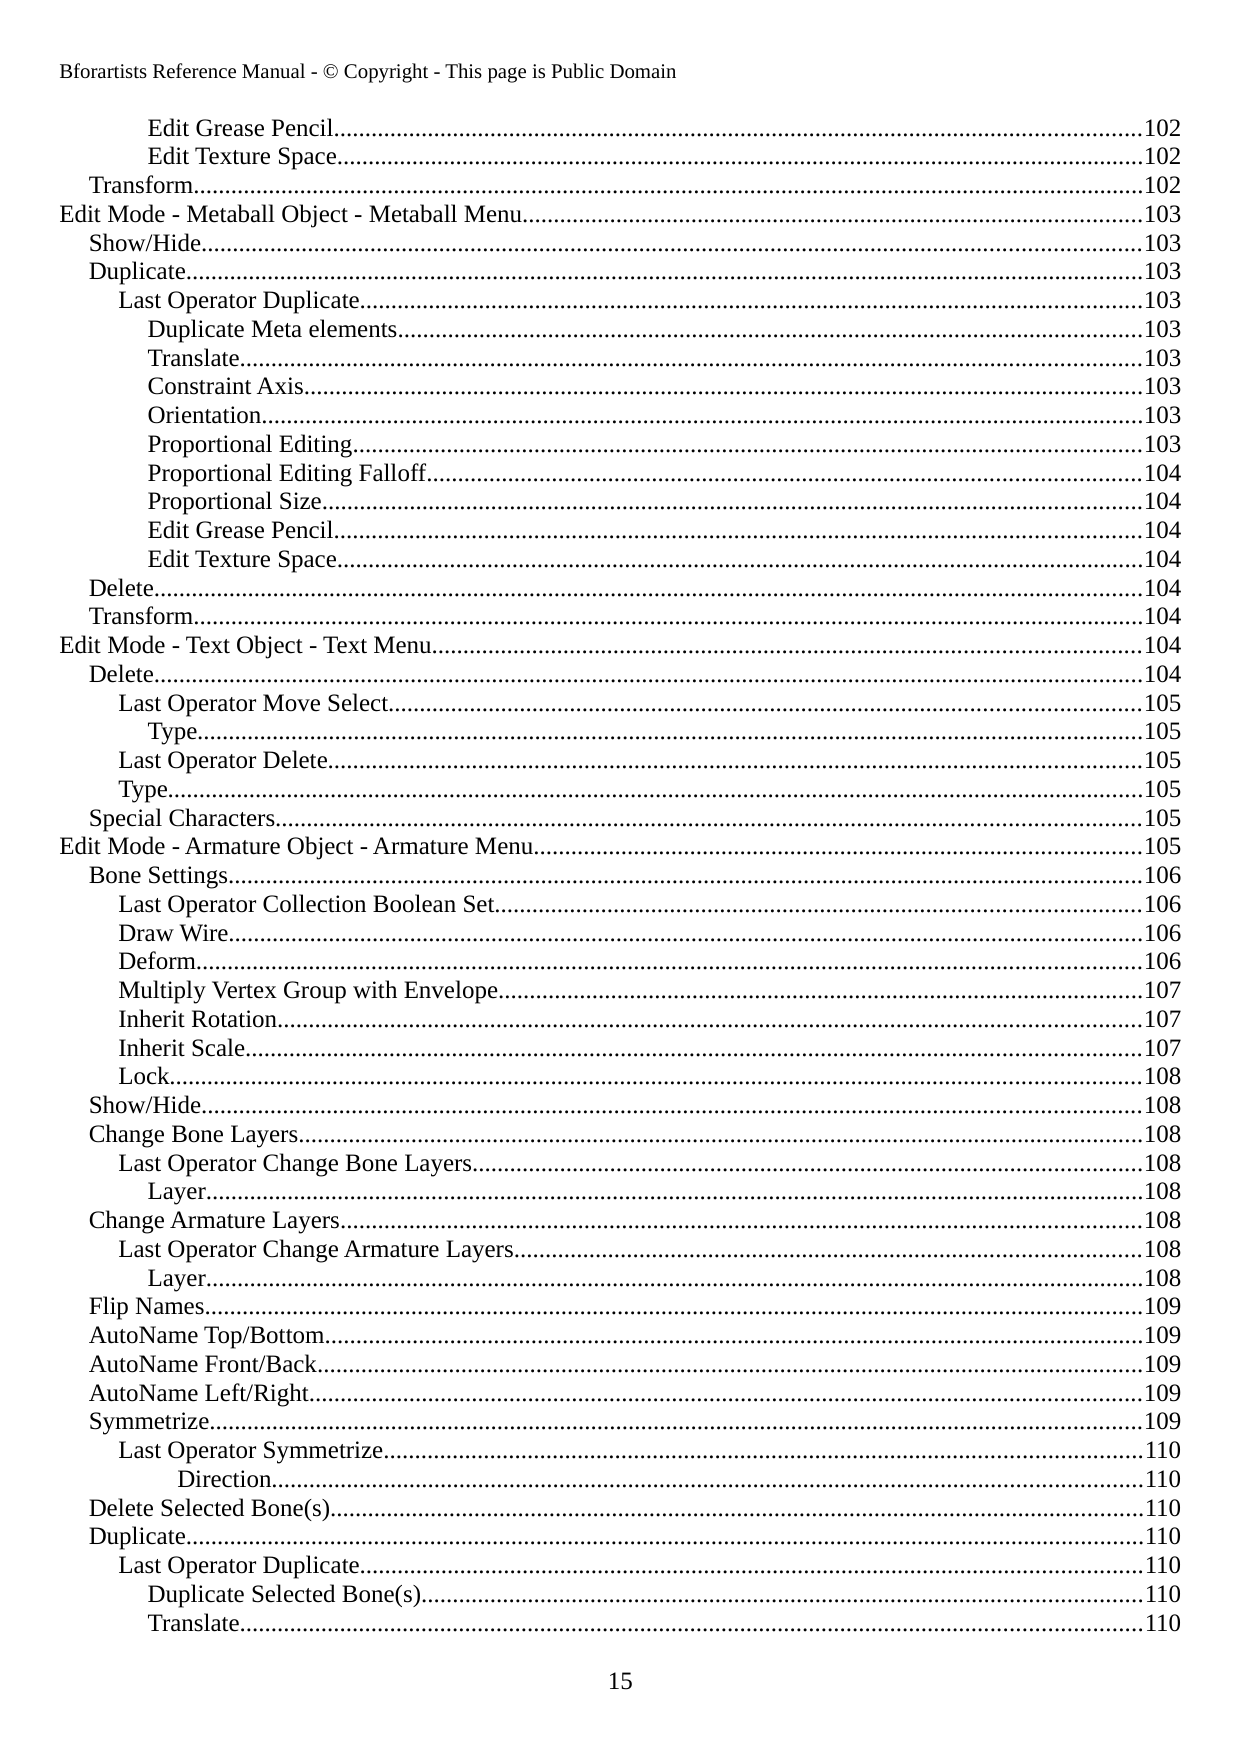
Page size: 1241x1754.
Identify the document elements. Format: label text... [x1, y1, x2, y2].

text Change Bone Layers 108 [88, 1119, 1181, 1148]
text Show/Hide 103 [88, 228, 1181, 256]
text Last Operator Collection Boolean Set 106 [118, 889, 1181, 918]
text Edit Grease Pencil 102 [147, 113, 1181, 141]
text Duplicate Selected Bone(s) 110 [147, 1579, 1181, 1608]
text Deform 106 [118, 946, 1181, 975]
text AutoName Top/Bottom 109 [88, 1320, 1181, 1349]
text Edit Texture Space 102 [147, 141, 1181, 170]
text Proportional Editing Falloff 104 [147, 458, 1181, 486]
text Multiply Vertex Group with Envelope 107 [118, 975, 1181, 1004]
text Edit Grease Pencil 104 [147, 515, 1181, 544]
text Direction 110 [177, 1464, 1181, 1493]
text Last Operator Symmetrize 110 [118, 1435, 1181, 1464]
text Draw Wire 106 [118, 918, 1181, 946]
text Last Operator Move Select 105 [118, 688, 1181, 716]
text Flip Names 109 [88, 1291, 1181, 1320]
text Special Characters 105 [88, 803, 1181, 831]
text Delete 104 [88, 573, 1181, 601]
text Lock 108 [118, 1061, 1181, 1090]
text Type 105 [118, 774, 1181, 803]
text AutoName Left/Right 109 [88, 1378, 1181, 1406]
text Last Operator Change Bone Layers 108 [118, 1148, 1181, 1176]
text Layer 108 [147, 1176, 1181, 1205]
text Duplicate 103 [88, 256, 1181, 285]
text Inherit Rotation 107 [118, 1004, 1181, 1033]
text Orientation 103 [147, 400, 1181, 429]
text Duplicate Meta elements 103 [147, 314, 1181, 343]
text Inherit Scale 107 [118, 1033, 1181, 1061]
text Last Operator Duplicate 110 [118, 1550, 1181, 1579]
text Translate 103 [147, 343, 1181, 371]
text Change Armature Layers 108 [88, 1205, 1181, 1234]
text Constraint Axis 103 [147, 371, 1181, 400]
text Edit Mode - Armature Object - Armature Menu 105 [59, 831, 1181, 860]
text Edit Mode - Metaball Object - Metaball Menu 103 [59, 199, 1181, 228]
text AutoName Front/Back 109 [88, 1349, 1181, 1378]
text Layer 108 [147, 1263, 1181, 1291]
text Last Operator Duplicate 103 [118, 285, 1181, 314]
text Delete Selected Bone(s) 110 [88, 1493, 1181, 1521]
text Translate 110 [147, 1608, 1181, 1636]
text Delete 104 [88, 659, 1181, 688]
text Last Operator Delete 105 [118, 745, 1181, 774]
text Proportional Size 104 [147, 486, 1181, 515]
text Proportional Editing 103 [147, 429, 1181, 458]
text Transform 104 [88, 601, 1181, 630]
text Edit Mode - Text Object - Text Menu 104 [59, 630, 1181, 659]
text Duplicate 110 [88, 1521, 1181, 1550]
text Transform 102 [88, 170, 1181, 199]
text Bone Settings 106 [88, 860, 1181, 889]
text Show/Hide 108 [88, 1090, 1181, 1119]
text Type 105 [147, 716, 1181, 745]
text Last Operator Change Armature Layers 108 [118, 1234, 1181, 1263]
text Edit Texture Space 104 [147, 544, 1181, 573]
text Symmetrize 109 [88, 1406, 1181, 1435]
